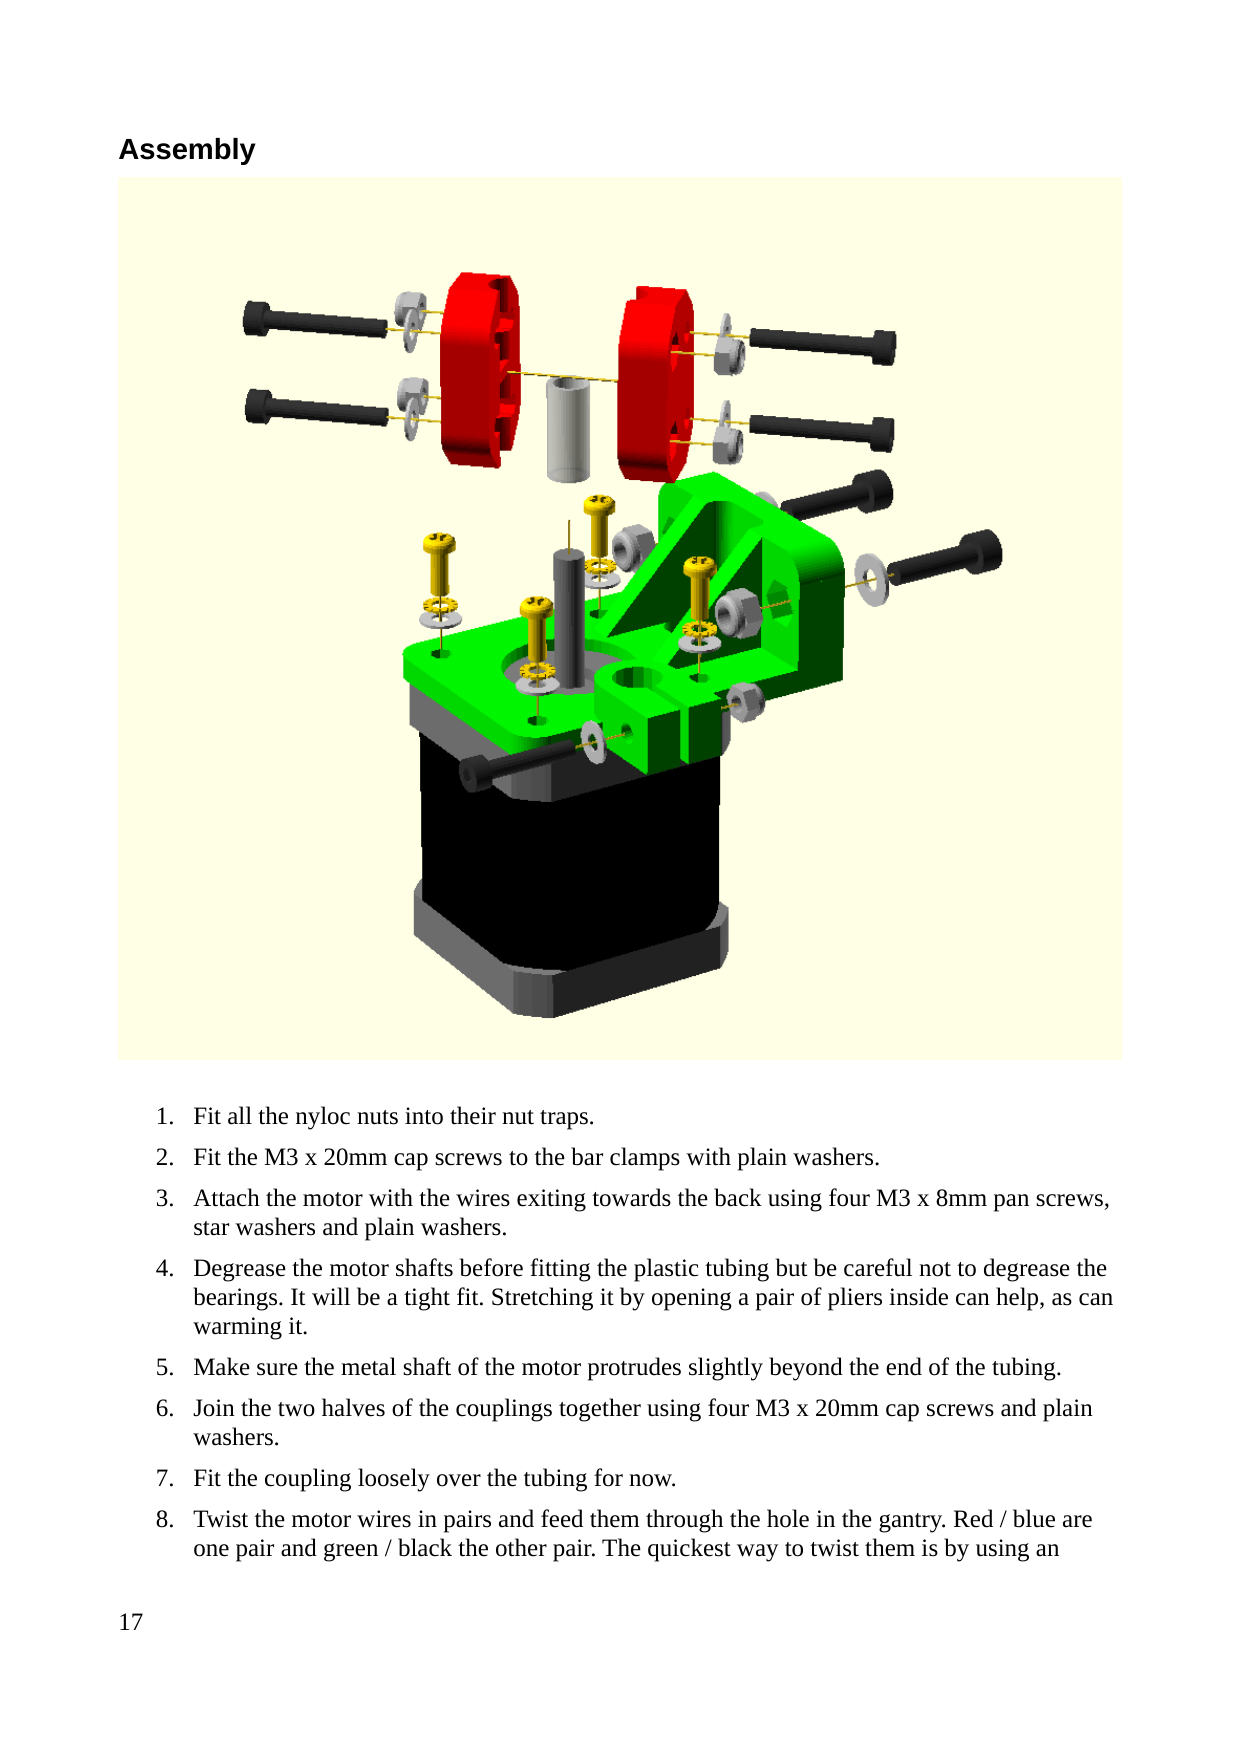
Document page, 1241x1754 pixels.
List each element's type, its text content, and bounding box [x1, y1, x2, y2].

list Fit all the nyloc nuts into their nut traps. [156, 1101, 1122, 1129]
list Fit the M3 x 20mm cap screws to the bar clamps with plain washers. [156, 1142, 1122, 1171]
list Attach the motor with the wires exiting towards the back using four M3 x 8mm pan screws, star washers and plain washers. [156, 1183, 1122, 1241]
list Make sure the metal shaft of the motor protrudes slightly beyond the end of the tubing. [156, 1352, 1122, 1381]
list Degrease the motor shafts before fitting the plastic tubing but be careful not to degrease the bearings. It will be a tight fit. Stretching it by opening a pair of pliers inside can help, as can warming it. [156, 1253, 1122, 1339]
subtitle Assembly [118, 132, 1122, 165]
list Fit the coupling loosely over the tubing for now. [156, 1463, 1122, 1492]
picture [118, 177, 1123, 1060]
list Join the two halves of the couplings together using four M3 x 20mm cap screws and plain washers. [156, 1393, 1122, 1451]
list Twist the motor wires in pairs and feed them through the hole in the gantry. Red / blue are one pair and green / black the other pair. The quickest way to twist them is by using an [156, 1504, 1122, 1562]
